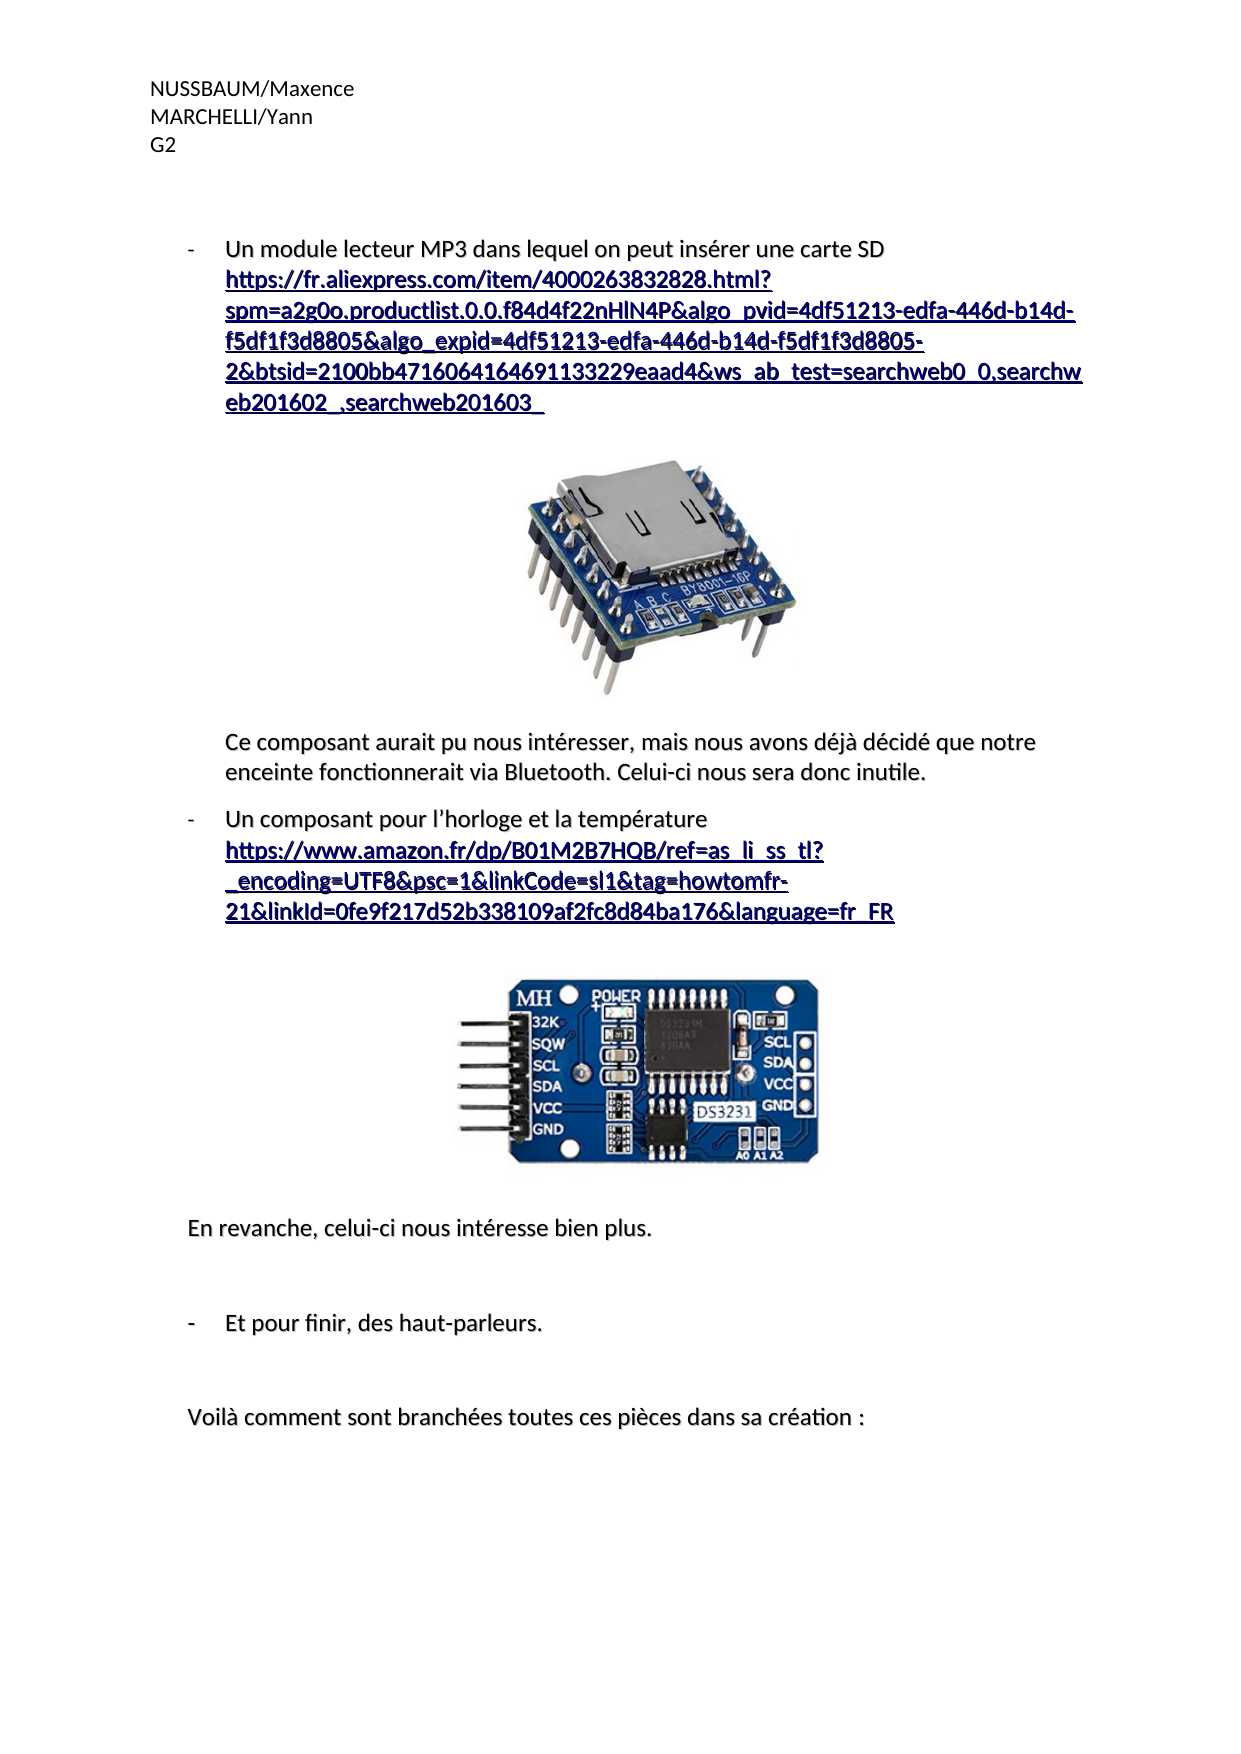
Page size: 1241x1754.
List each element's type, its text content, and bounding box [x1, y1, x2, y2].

list Un composant pour l’horloge et la température https://www.amazon.fr/dp/B01M2B7HQB/ref=as_li_ss_tl?_encoding=UTF8&psc=1&linkCode=sl1&tag=howtomfr-21&linkId=0fe9f217d52b338109af2fc8d84ba176&language=fr_FR [187, 804, 1090, 926]
list Ce composant aurait pu nous intéresser, mais nous avons déjà décidé que notre enceinte fonctionnerait via Bluetooth. Celui-ci nous sera donc inutile. [225, 726, 1090, 787]
text Voilà comment sont branchées toutes ces pièces dans sa création : [187, 1401, 1090, 1432]
list Un module lecteur MP3 dans lequel on peut insérer une carte SD https://fr.aliexpress.com/item/4000263832828.html?spm=a2g0o.productlist.0.0.f84d4f22nHlN4P&algo_pvid=4df51213-edfa-446d-b14d-f5df1f3d8805&algo_expid=4df51213-edfa-446d-b14d-f5df1f3d8805-2&btsid=2100bb4716064164691133229eaad4&ws_ab_test=searchweb0_0,searchweb201602_,searchweb201603_ [187, 233, 1090, 416]
text En revanche, celui-ci nous intéresse bien plus. [187, 1212, 1090, 1243]
list Et pour finir, des haut-parleurs. [187, 1307, 1090, 1337]
